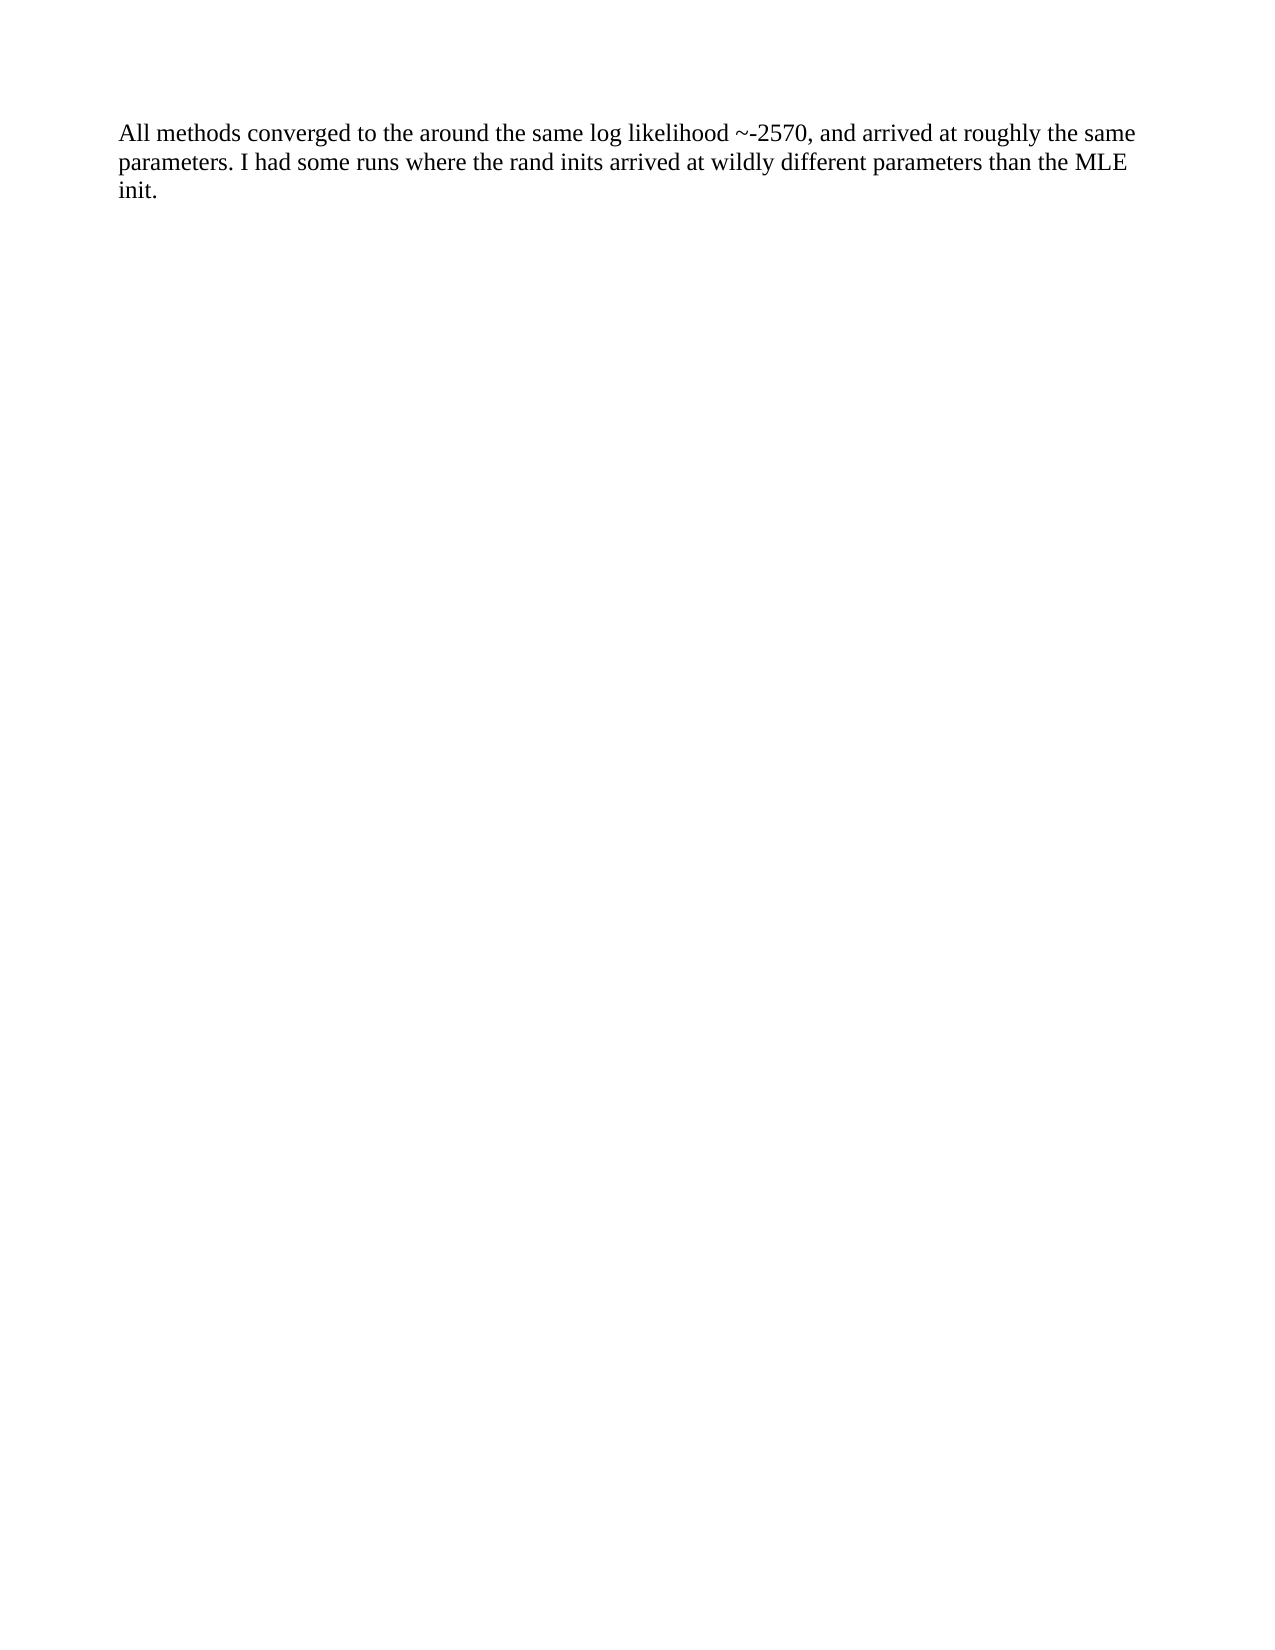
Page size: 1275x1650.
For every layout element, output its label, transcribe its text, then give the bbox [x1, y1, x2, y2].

text All methods converged to the around the same log likelihood ~-2570, and arrived at roughly the same parameters. I had some runs where the rand inits arrived at wildly different parameters than the MLE init. [118, 118, 1157, 204]
